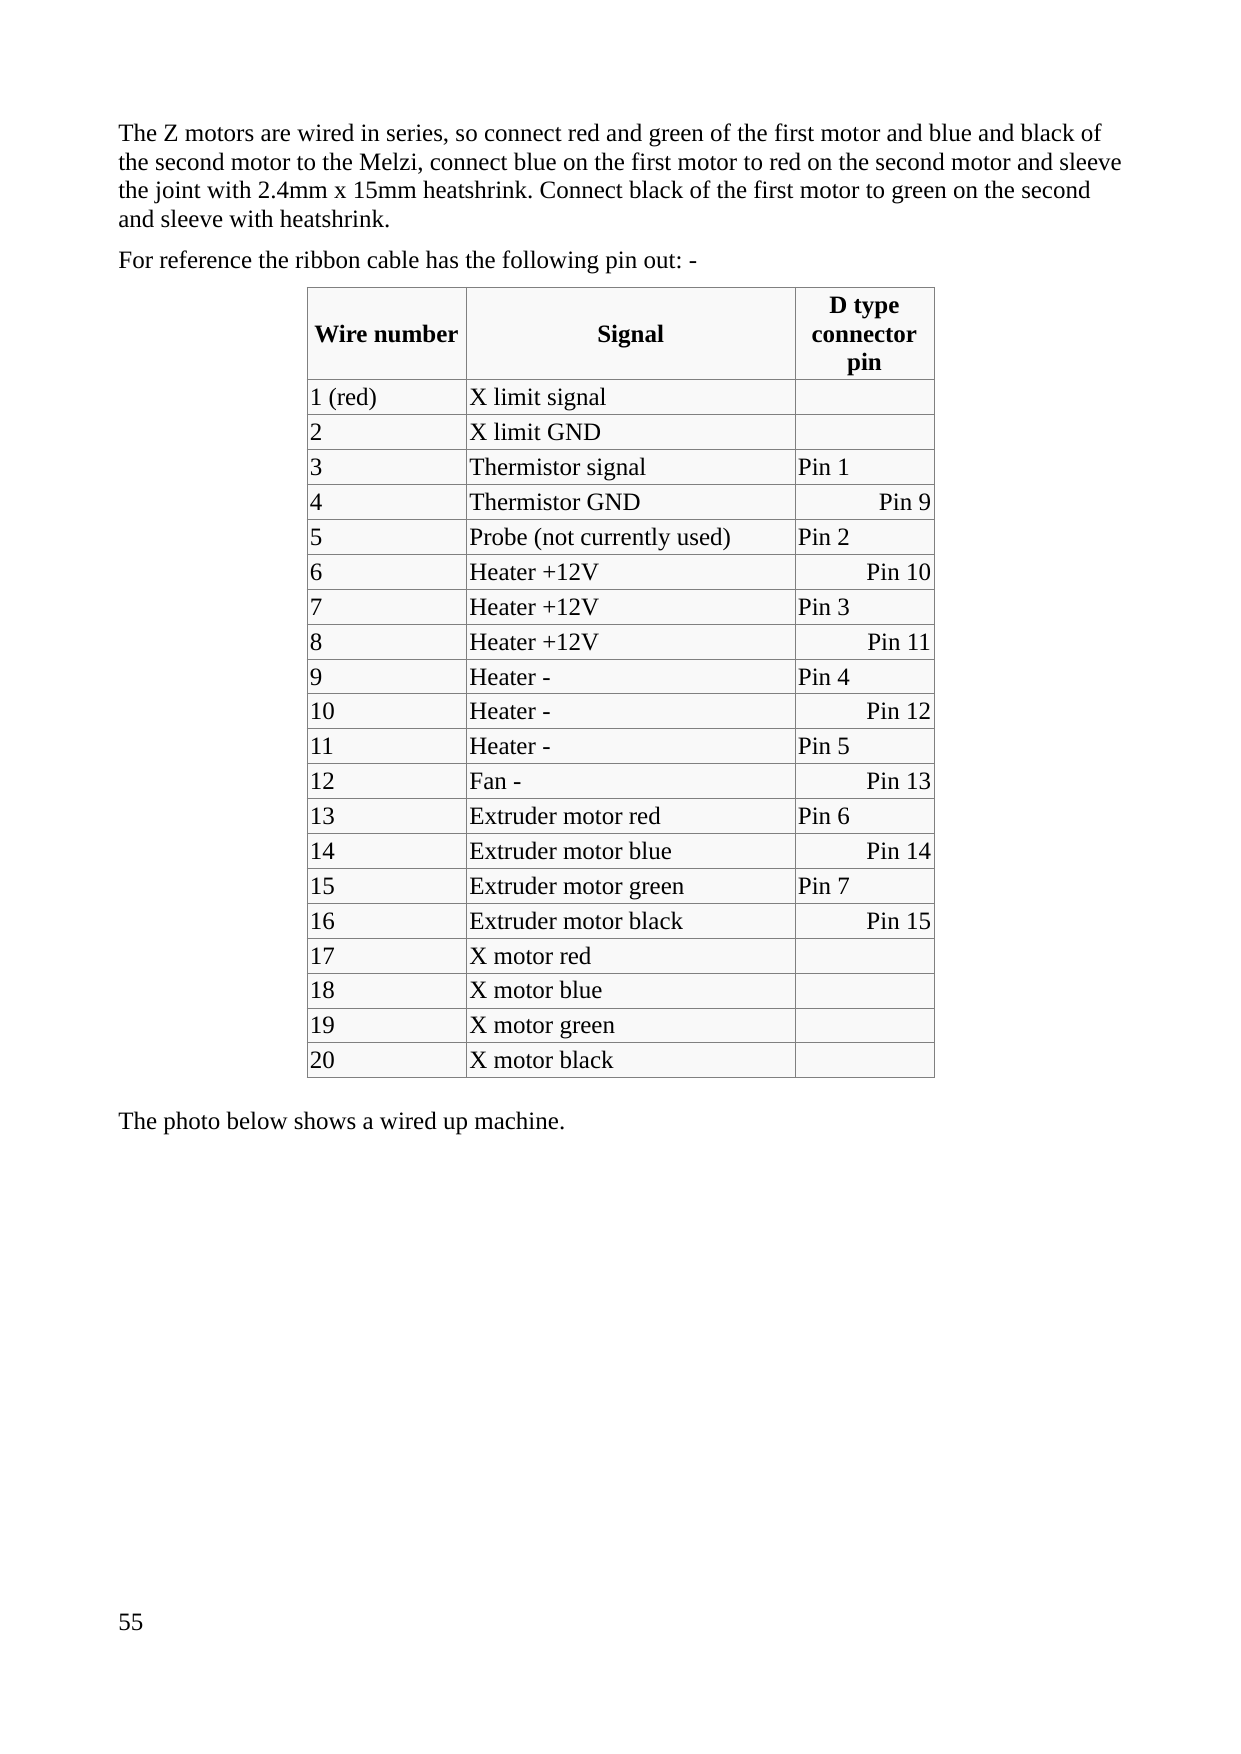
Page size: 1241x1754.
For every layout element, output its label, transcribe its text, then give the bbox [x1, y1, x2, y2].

table_cell 12 [308, 764, 466, 798]
table_cell Pin 10 [796, 555, 934, 589]
table_cell Thermistor GND [467, 485, 795, 519]
table_cell X limit GND [467, 415, 795, 449]
table_cell Pin 13 [796, 764, 934, 798]
table_cell Heater - [467, 660, 795, 693]
table_cell Extruder motor red [467, 799, 795, 833]
table_cell Heater +12V [467, 625, 795, 658]
table_cell X motor blue [467, 974, 795, 1007]
table_cell 16 [308, 904, 466, 938]
table_cell [796, 974, 934, 1007]
table_cell 10 [308, 694, 466, 728]
table_cell 2 [308, 415, 466, 449]
table_cell [796, 1009, 934, 1042]
table_cell 4 [308, 485, 466, 519]
table_cell Pin 4 [796, 660, 934, 693]
text The Z motors are wired in series, so connect red and green of the first motor and blue and black of the second motor to the Melzi, connect blue on the first motor to red on the second motor and sleeve the joint with 2.4mm x 15mm heatshrink. Connect black of the first motor to green on the second and sleeve with heatshrink. [118, 118, 1122, 233]
table_cell 17 [308, 939, 466, 972]
table_header Wire number [308, 288, 466, 379]
table_cell X motor green [467, 1009, 795, 1042]
table_cell 20 [308, 1043, 466, 1077]
table_cell Heater +12V [467, 590, 795, 623]
table_cell Thermistor signal [467, 450, 795, 484]
table_cell Heater - [467, 694, 795, 728]
table_cell Pin 9 [796, 485, 934, 519]
table_cell Extruder motor green [467, 869, 795, 903]
table_cell Pin 5 [796, 729, 934, 763]
table_cell X motor red [467, 939, 795, 972]
table_cell Pin 3 [796, 590, 934, 623]
table_cell 7 [308, 590, 466, 623]
table_header D type connector pin [796, 288, 934, 379]
table_cell Fan - [467, 764, 795, 798]
table_cell Pin 7 [796, 869, 934, 903]
table_cell Heater +12V [467, 555, 795, 589]
table_cell Pin 11 [796, 625, 934, 658]
table_cell Pin 6 [796, 799, 934, 833]
table_cell Pin 14 [796, 834, 934, 868]
table_cell 1 (red) [308, 380, 466, 414]
table_cell 5 [308, 520, 466, 554]
table_cell [796, 939, 934, 972]
table_cell 8 [308, 625, 466, 658]
table_cell 6 [308, 555, 466, 589]
table_cell 13 [308, 799, 466, 833]
table_cell X motor black [467, 1043, 795, 1077]
table_cell 19 [308, 1009, 466, 1042]
table_cell Probe (not currently used) [467, 520, 795, 554]
table_cell Heater - [467, 729, 795, 763]
table_cell Pin 2 [796, 520, 934, 554]
table_header Signal [467, 288, 795, 379]
table_cell [796, 415, 934, 449]
table_cell 11 [308, 729, 466, 763]
table_cell 15 [308, 869, 466, 903]
table_cell 9 [308, 660, 466, 693]
table_cell Pin 15 [796, 904, 934, 938]
table_cell Pin 1 [796, 450, 934, 484]
table_cell 3 [308, 450, 466, 484]
table_cell 18 [308, 974, 466, 1007]
table_cell 14 [308, 834, 466, 868]
table_cell Extruder motor blue [467, 834, 795, 868]
table_cell [796, 380, 934, 414]
table_cell [796, 1043, 934, 1077]
table_cell Extruder motor black [467, 904, 795, 938]
table_cell Pin 12 [796, 694, 934, 728]
table_cell X limit signal [467, 380, 795, 414]
text The photo below shows a wired up machine. [118, 1077, 1122, 1135]
text For reference the ribbon cable has the following pin out: - [118, 246, 1122, 274]
